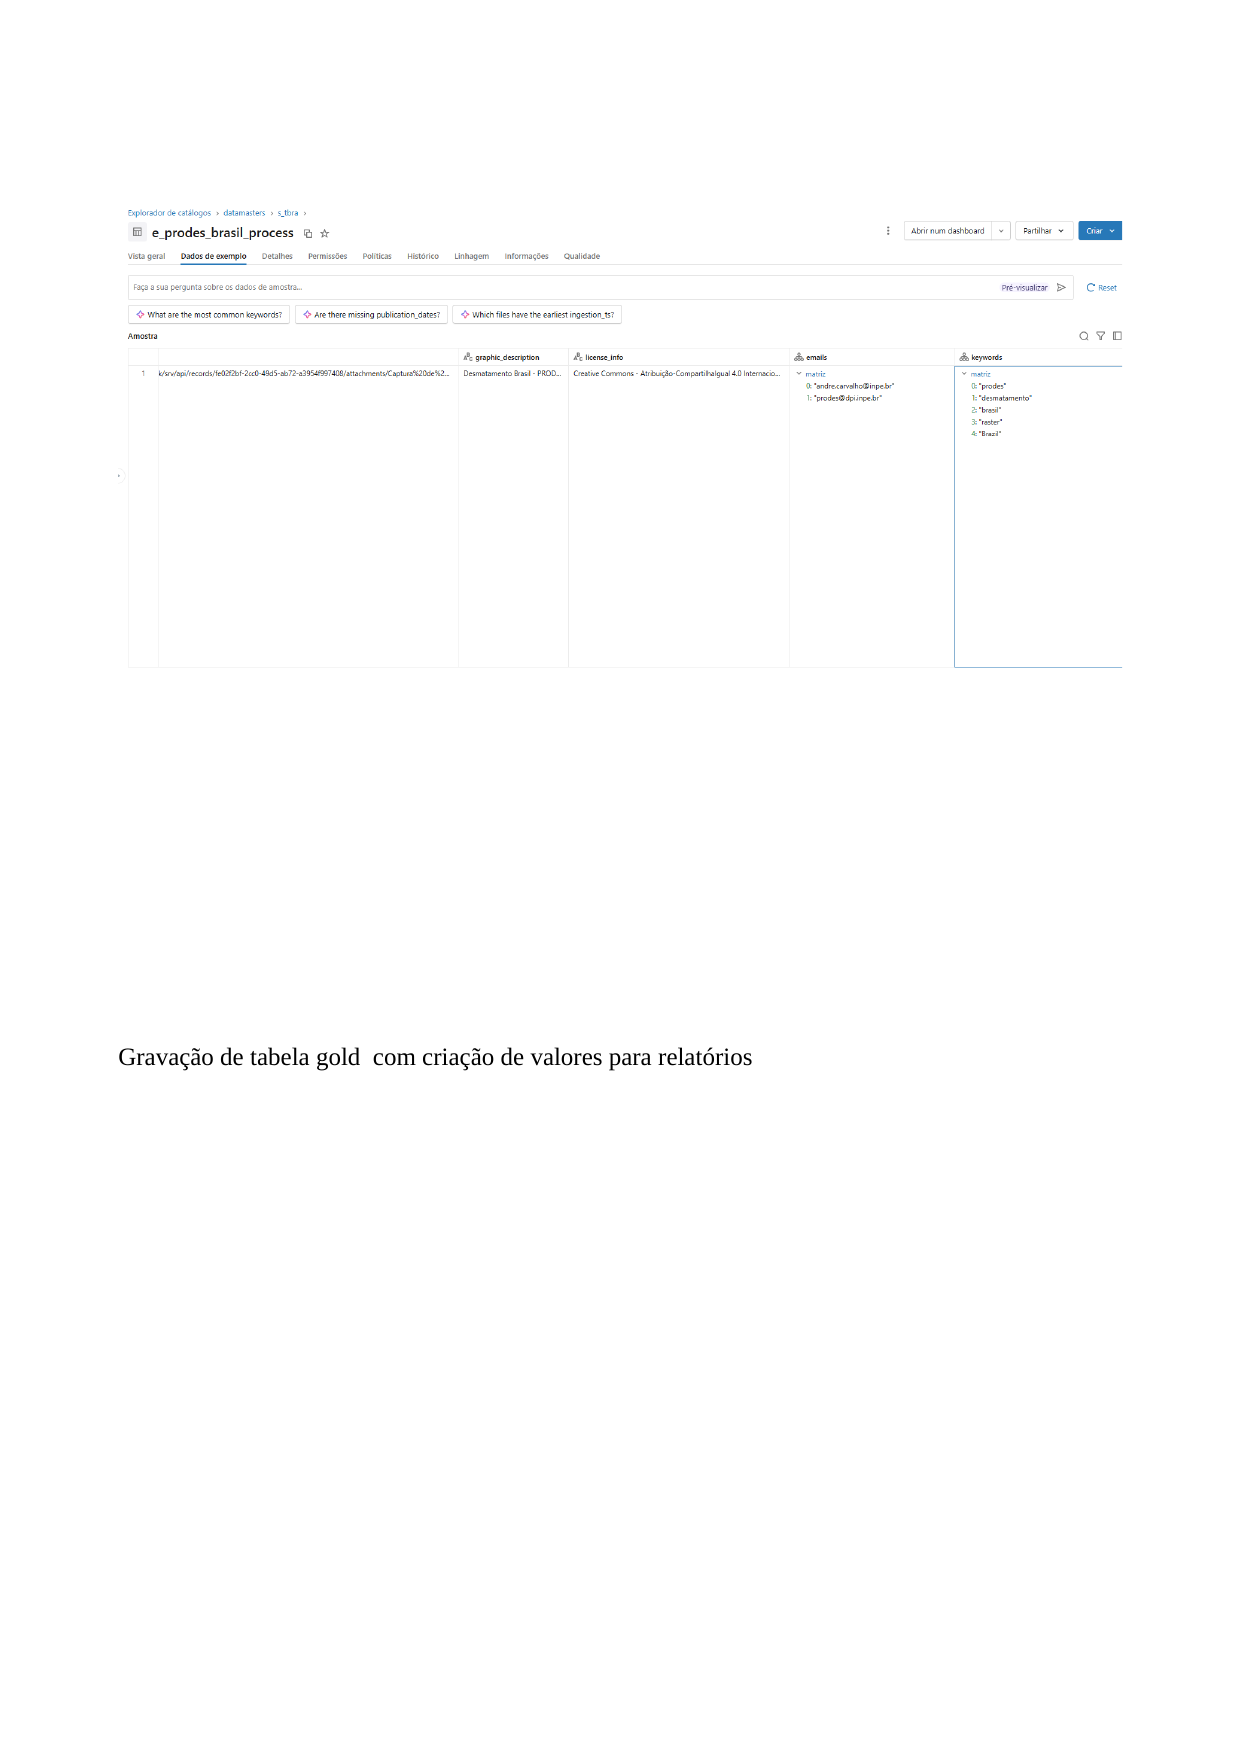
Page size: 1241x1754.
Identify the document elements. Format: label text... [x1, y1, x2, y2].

picture [118, 204, 1123, 668]
text Gravação de tabela gold com criação de valores para relatórios [118, 1042, 1122, 1071]
